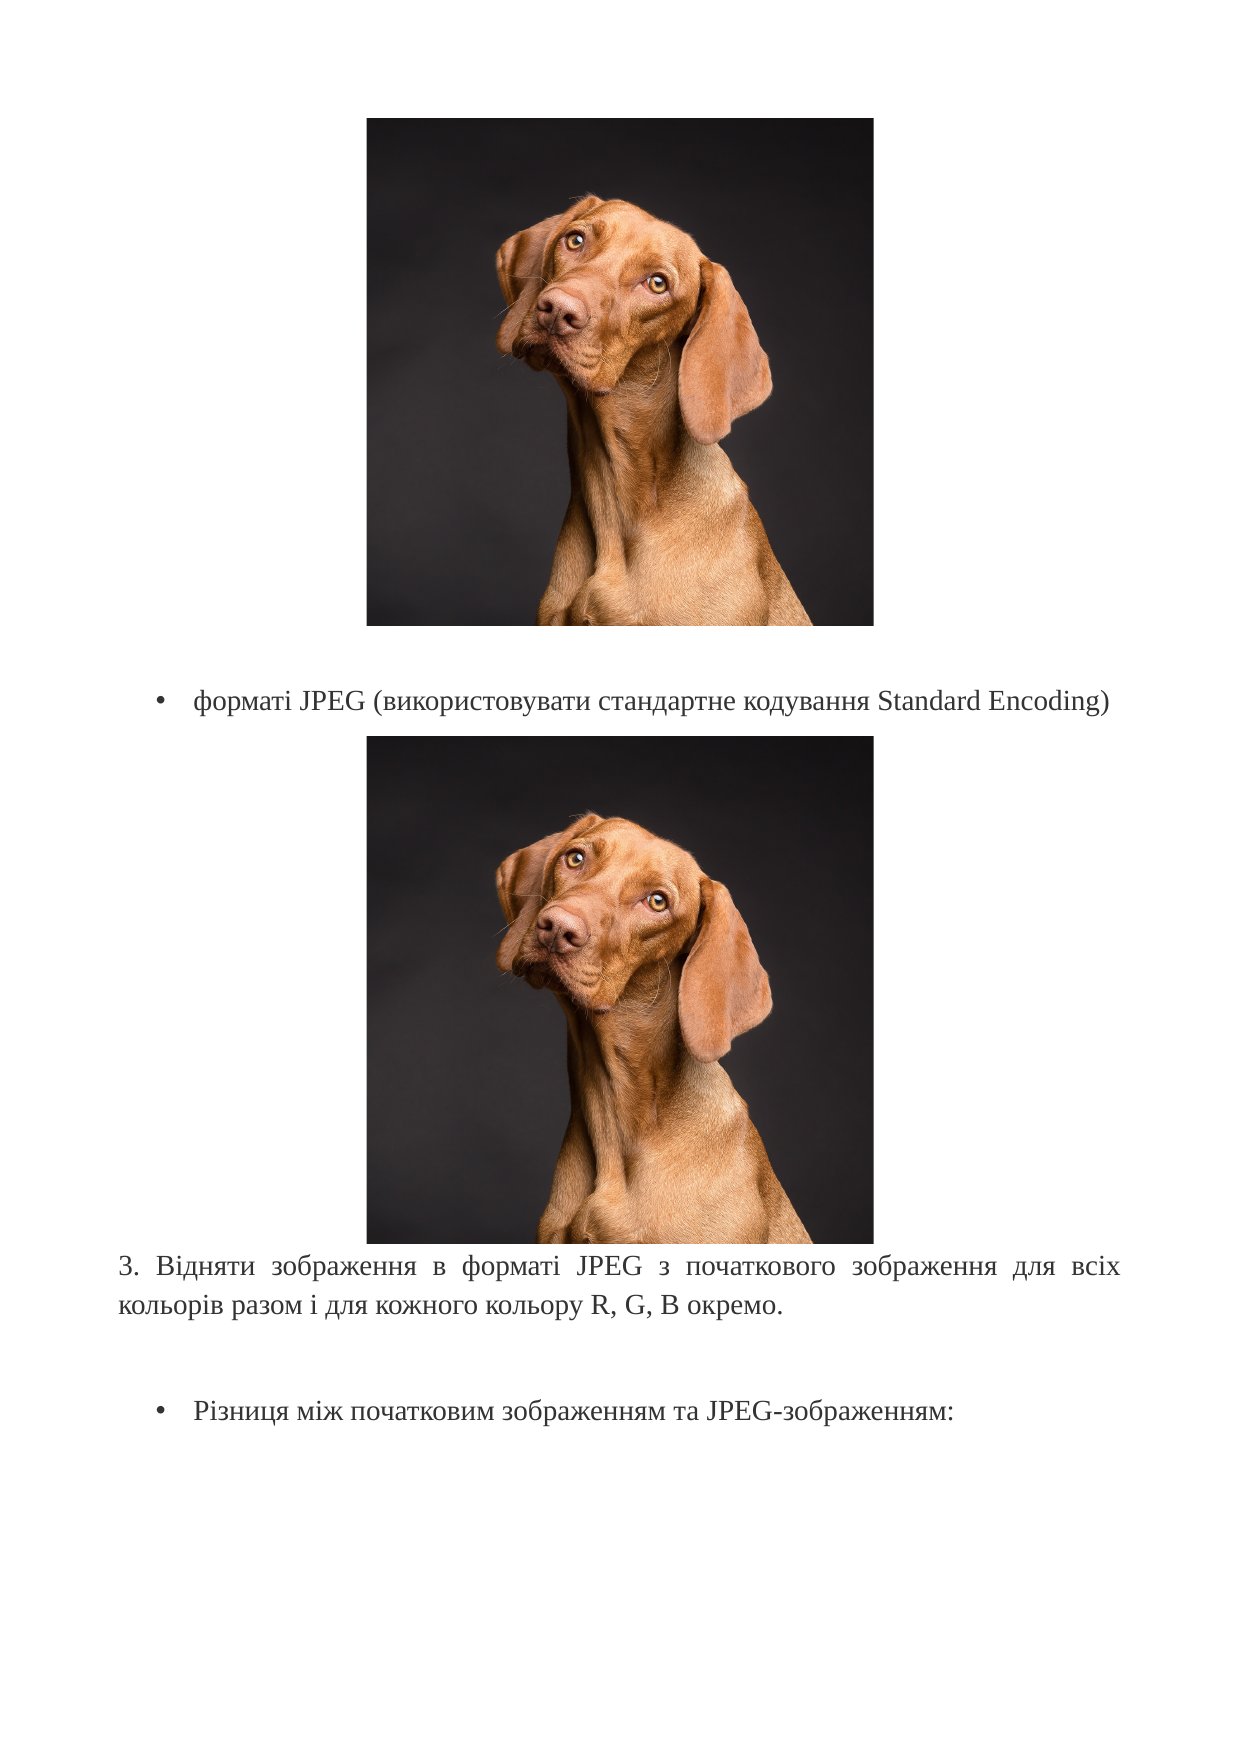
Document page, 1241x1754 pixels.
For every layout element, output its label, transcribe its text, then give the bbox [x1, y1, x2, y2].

list форматі JPEG (використовувати стандартне кодування Standard Encoding) [156, 683, 1122, 717]
text 3. Відняти зображення в форматі JPEG з початкового зображення для всіх кольорів разом і для кожного кольору R, G, B окремо. [118, 1023, 1122, 1321]
list Різниця між початковим зображенням та JPEG-зображенням: [156, 1393, 1122, 1427]
picture [366, 736, 874, 1244]
picture [366, 118, 874, 626]
